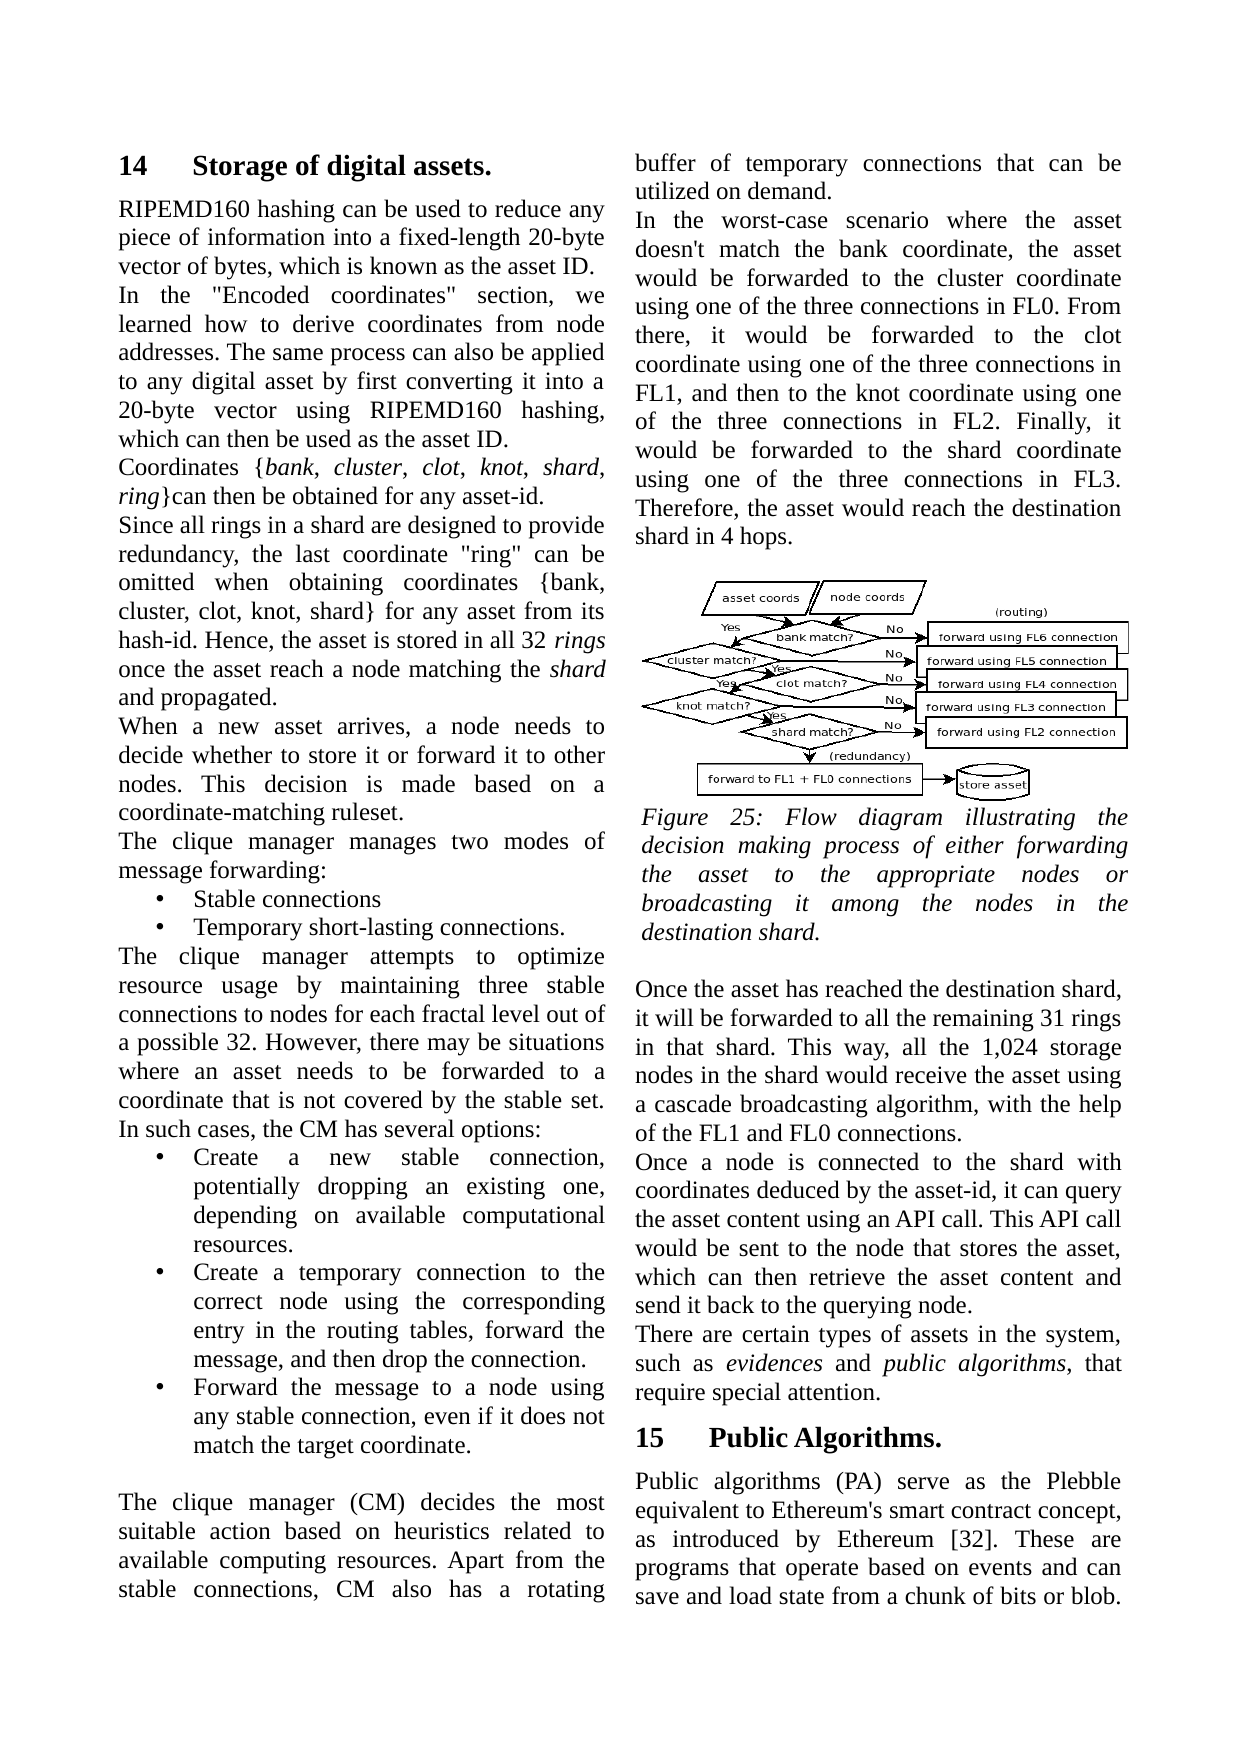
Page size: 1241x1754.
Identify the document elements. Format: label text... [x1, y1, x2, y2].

text buffer of temporary connections that can be utilized on demand. [635, 148, 1122, 205]
text There are certain types of assets in the system, such as evidences and public algorithms, that require special attention. [635, 1319, 1122, 1406]
text Since all rings in a shard are designed to provide redundancy, the last coordinate "ring" can be omitted when obtaining coordinates {bank, cluster, clot, knot, shard} for any asset from its hash-id. Hence, the asset is stored in all 32 rings once the asset reach a node matching the shard and propagated. [118, 510, 605, 711]
text When a new asset arrives, a node needs to decide whether to store it or forward it to other nodes. This decision is made based on a coordinate-matching ruleset. [118, 711, 605, 826]
picture [641, 579, 1129, 802]
list Temporary short-lasting connections. [156, 912, 605, 941]
text Coordinates {bank, cluster, clot, knot, shard, ring}can then be obtained for any asset-id. [118, 452, 605, 510]
text Public algorithms (PA) serve as the Plebble equivalent to Ethereum's smart contract concept, as introduced by Ethereum [32]. These are programs that operate based on events and can save and load state from a chunk of bits or blob. [635, 1466, 1122, 1610]
subtitle Public Algorithms. [635, 1420, 1122, 1454]
text The clique manager manages two modes of message forwarding: [118, 826, 605, 884]
text In the "Encoded coordinates" section, we learned how to derive coordinates from node addresses. The same process can also be applied to any digital asset by first converting it into a 20-byte vector using RIPEMD160 hashing, which can then be used as the asset ID. [118, 280, 605, 452]
subtitle Storage of digital assets. [118, 148, 605, 181]
list Stable connections [156, 884, 605, 912]
text Once the asset has reached the destination shard, it will be forwarded to all the remaining 31 rings in that shard. This way, all the 1,024 storage nodes in the shard would receive the asset using a cascade broadcasting algorithm, with the help of the FL1 and FL0 connections. [635, 974, 1122, 1147]
text Once a node is connected to the shard with coordinates deduced by the asset-id, it can query the asset content using an API call. This API call would be sent to the node that stores the asset, which can then retrieve the asset content and send it back to the querying node. [635, 1147, 1122, 1319]
text Figure 25: Flow diagram illustrating the decision making process of either forwarding the asset to the appropriate nodes or broadcasting it among the nodes in the destination shard. [641, 802, 1128, 946]
text RIPEMD160 hashing can be used to reduce any piece of information into a fixed-length 20-byte vector of bytes, which is known as the asset ID. [118, 194, 605, 280]
list Create a temporary connection to the correct node using the corresponding entry in the routing tables, forward the message, and then drop the connection. [156, 1257, 605, 1372]
text In the worst-case scenario where the asset doesn't match the bank coordinate, the asset would be forwarded to the cluster coordinate using one of the three connections in FL0. From there, it would be forwarded to the clot coordinate using one of the three connections in FL1, and then to the knot coordinate using one of the three connections in FL2. Finally, it would be forwarded to the shard coordinate using one of the three connections in FL3. Therefore, the asset would reach the destination shard in 4 hops. [635, 205, 1122, 550]
text The clique manager (CM) decides the most suitable action based on heuristics related to available computing resources. Apart from the stable connections, CM also has a rotating [118, 1487, 605, 1602]
list Forward the message to a node using any stable connection, even if it does not match the target coordinate. [156, 1372, 605, 1459]
text The clique manager attempts to optimize resource usage by maintaining three stable connections to nodes for each fractal level out of a possible 32. However, there may be situations where an asset needs to be forwarded to a coordinate that is not covered by the stable set. In such cases, the CM has several options: [118, 941, 605, 1142]
list Create a new stable connection, potentially dropping an existing one, depending on available computational resources. [156, 1142, 605, 1257]
